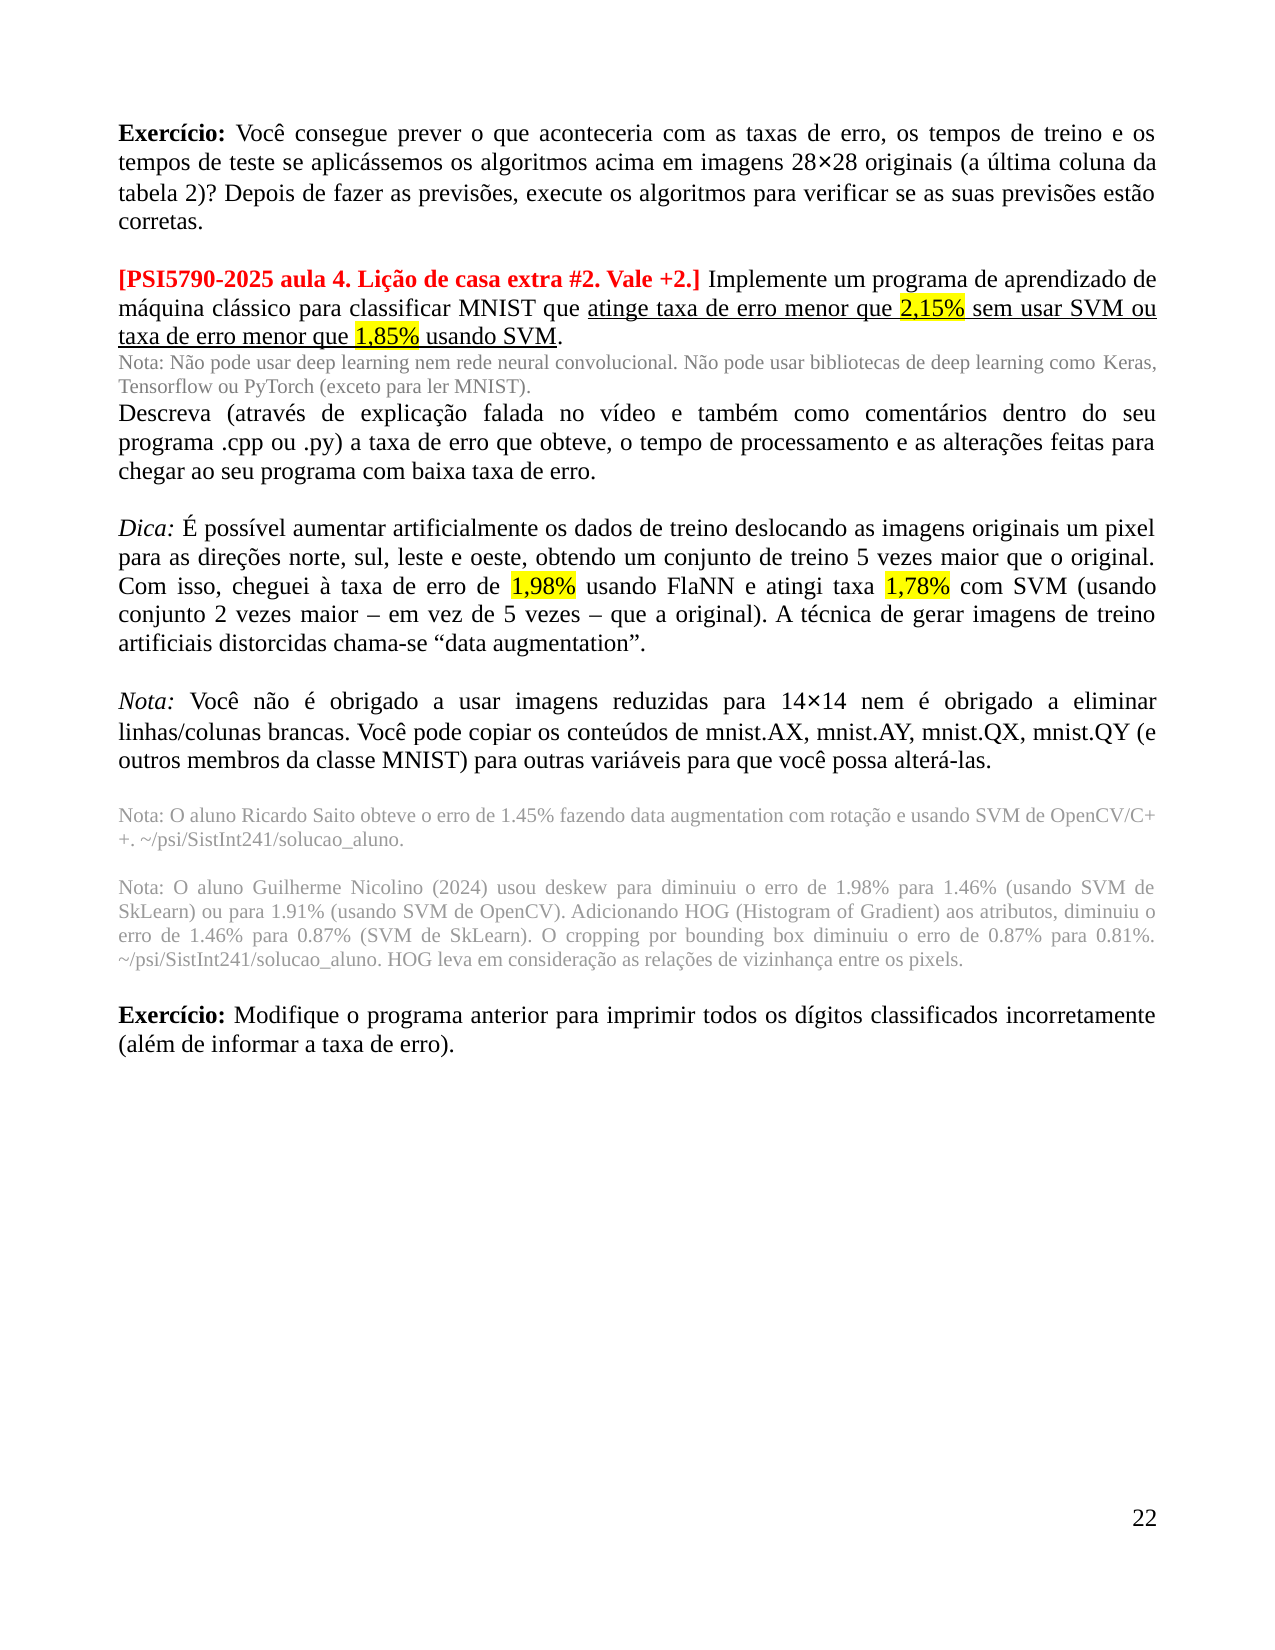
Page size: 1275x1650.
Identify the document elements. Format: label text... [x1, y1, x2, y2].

text Nota: O aluno Guilherme Nicolino (2024) usou deskew para diminuiu o erro de 1.98% para 1.46% (usando SVM de SkLearn) ou para 1.91% (usando SVM de OpenCV). Adicionando HOG (Histogram of Gradient) aos atributos, diminuiu o erro de 1.46% para 0.87% (SVM de SkLearn). O cropping por bounding box diminuiu o erro de 0.87% para 0.81%. ~/psi/SistInt241/solucao_aluno. HOG leva em consideração as relações de vizinhança entre os pixels. [118, 875, 1157, 971]
text Descreva (através de explicação falada no vídeo e também como comentários dentro do seu programa .cpp ou .py) a taxa de erro que obteve, o tempo de processamento e as alterações feitas para chegar ao seu programa com baixa taxa de erro. [118, 398, 1157, 484]
text Exercício: Você consegue prever o que aconteceria com as taxas de erro, os tempos de treino e os tempos de teste se aplicássemos os algoritmos acima em imagens 28×28 originais (a última coluna da tabela 2)? Depois de fazer as previsões, execute os algoritmos para verificar se as suas previsões estão corretas. [118, 118, 1157, 235]
text Nota: O aluno Ricardo Saito obteve o erro de 1.45% fazendo data augmentation com rotação e usando SVM de OpenCV/C++. ~/psi/SistInt241/solucao_aluno. [118, 803, 1157, 851]
text Nota: Você não é obrigado a usar imagens reduzidas para 14×14 nem é obrigado a eliminar linhas/colunas brancas. Você pode copiar os conteúdos de mnist.AX, mnist.AY, mnist.QX, mnist.QY (e outros membros da classe MNIST) para outras variáveis para que você possa alterá-las. [118, 686, 1157, 774]
text Nota: Não pode usar deep learning nem rede neural convolucional. Não pode usar bibliotecas de deep learning como Keras, Tensorflow ou PyTorch (exceto para ler MNIST). [118, 350, 1157, 398]
text Dica: É possível aumentar artificialmente os dados de treino deslocando as imagens originais um pixel para as direções norte, sul, leste e oeste, obtendo um conjunto de treino 5 vezes maior que o original. Com isso, cheguei à taxa de erro de 1,98% usando FlaNN e atingi taxa 1,78% com SVM (usando conjunto 2 vezes maior – em vez de 5 vezes – que a original). A técnica de gerar imagens de treino artificiais distorcidas chama-se “data augmentation”. [118, 513, 1157, 657]
text Exercício: Modifique o programa anterior para imprimir todos os dígitos classificados incorretamente (além de informar a taxa de erro). [118, 1000, 1157, 1058]
text [PSI5790-2025 aula 4. Lição de casa extra #2. Vale +2.] Implemente um programa de aprendizado de máquina clássico para classificar MNIST que atinge taxa de erro menor que 2,15% sem usar SVM ou taxa de erro menor que 1,85% usando SVM. [118, 264, 1157, 350]
